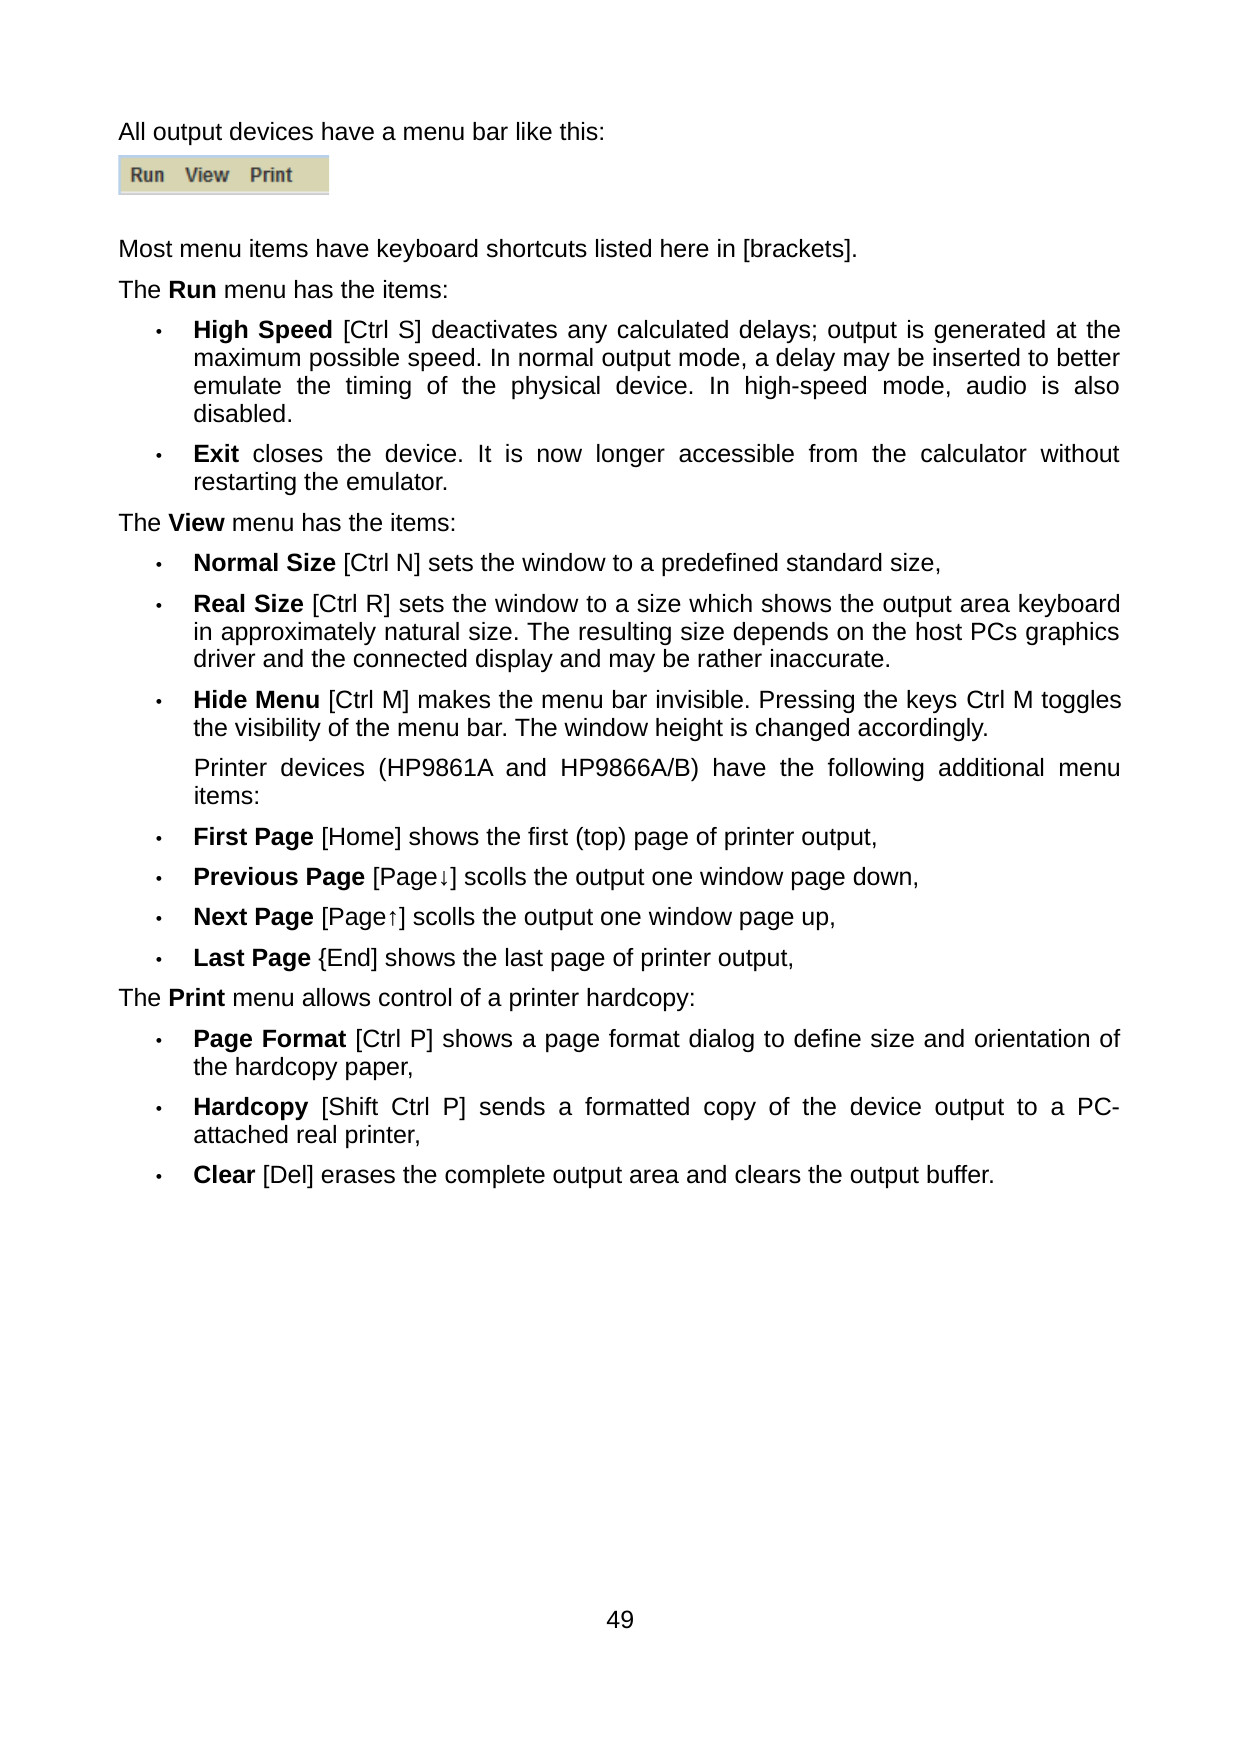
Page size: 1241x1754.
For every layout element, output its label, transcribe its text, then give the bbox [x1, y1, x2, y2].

picture [118, 155, 330, 195]
text Most menu items have keyboard shortcuts listed here in [brackets]. [118, 235, 1122, 263]
list Clear [Del] erases the complete output area and clears the output buffer. [156, 1161, 1122, 1189]
list Normal Size [Ctrl N] sets the window to a predefined standard size, [156, 549, 1122, 577]
list Last Page {End] shows the last page of printer output, [156, 943, 1122, 971]
list Exit closes the device. It is now longer accessible from the calculator without restarting the emulator. [156, 440, 1122, 496]
text The View menu has the items: [118, 508, 1122, 536]
text The Run menu has the items: [118, 276, 1122, 303]
list High Speed [Ctrl S] deactivates any calculated delays; output is generated at the maximum possible speed. In normal output mode, a delay may be inserted to better emulate the timing of the physical device. In high-speed mode, audio is also disabled. [156, 316, 1122, 428]
list Next Page [Page↑] scolls the output one window page up, [156, 903, 1122, 931]
list Hardcopy [Shift Ctrl P] sends a formatted copy of the device output to a PC-attached real printer, [156, 1093, 1122, 1148]
text The Print menu allows control of a printer hardcopy: [118, 984, 1122, 1012]
list Previous Page [Page↓] scolls the output one window page down, [156, 863, 1122, 891]
list First Page [Home] shows the first (top) page of printer output, [156, 822, 1122, 850]
text Printer devices (HP9861A and HP9866A/B) have the following additional menu items: [193, 754, 1122, 810]
text All output devices have a menu bar like this: [118, 118, 1122, 146]
list Page Format [Ctrl P] shows a page format dialog to define size and orientation of the hardcopy paper, [156, 1024, 1122, 1080]
list Real Size [Ctrl R] sets the window to a size which shows the output area keyboard in approximately natural size. The resulting size depends on the host PCs graphics driver and the connected display and may be rather inaccurate. [156, 589, 1122, 673]
list Hide Menu [Ctrl M] makes the menu bar invisible. Pressing the keys Ctrl M toggles the visibility of the menu bar. The window height is changed accordingly. [156, 686, 1122, 741]
